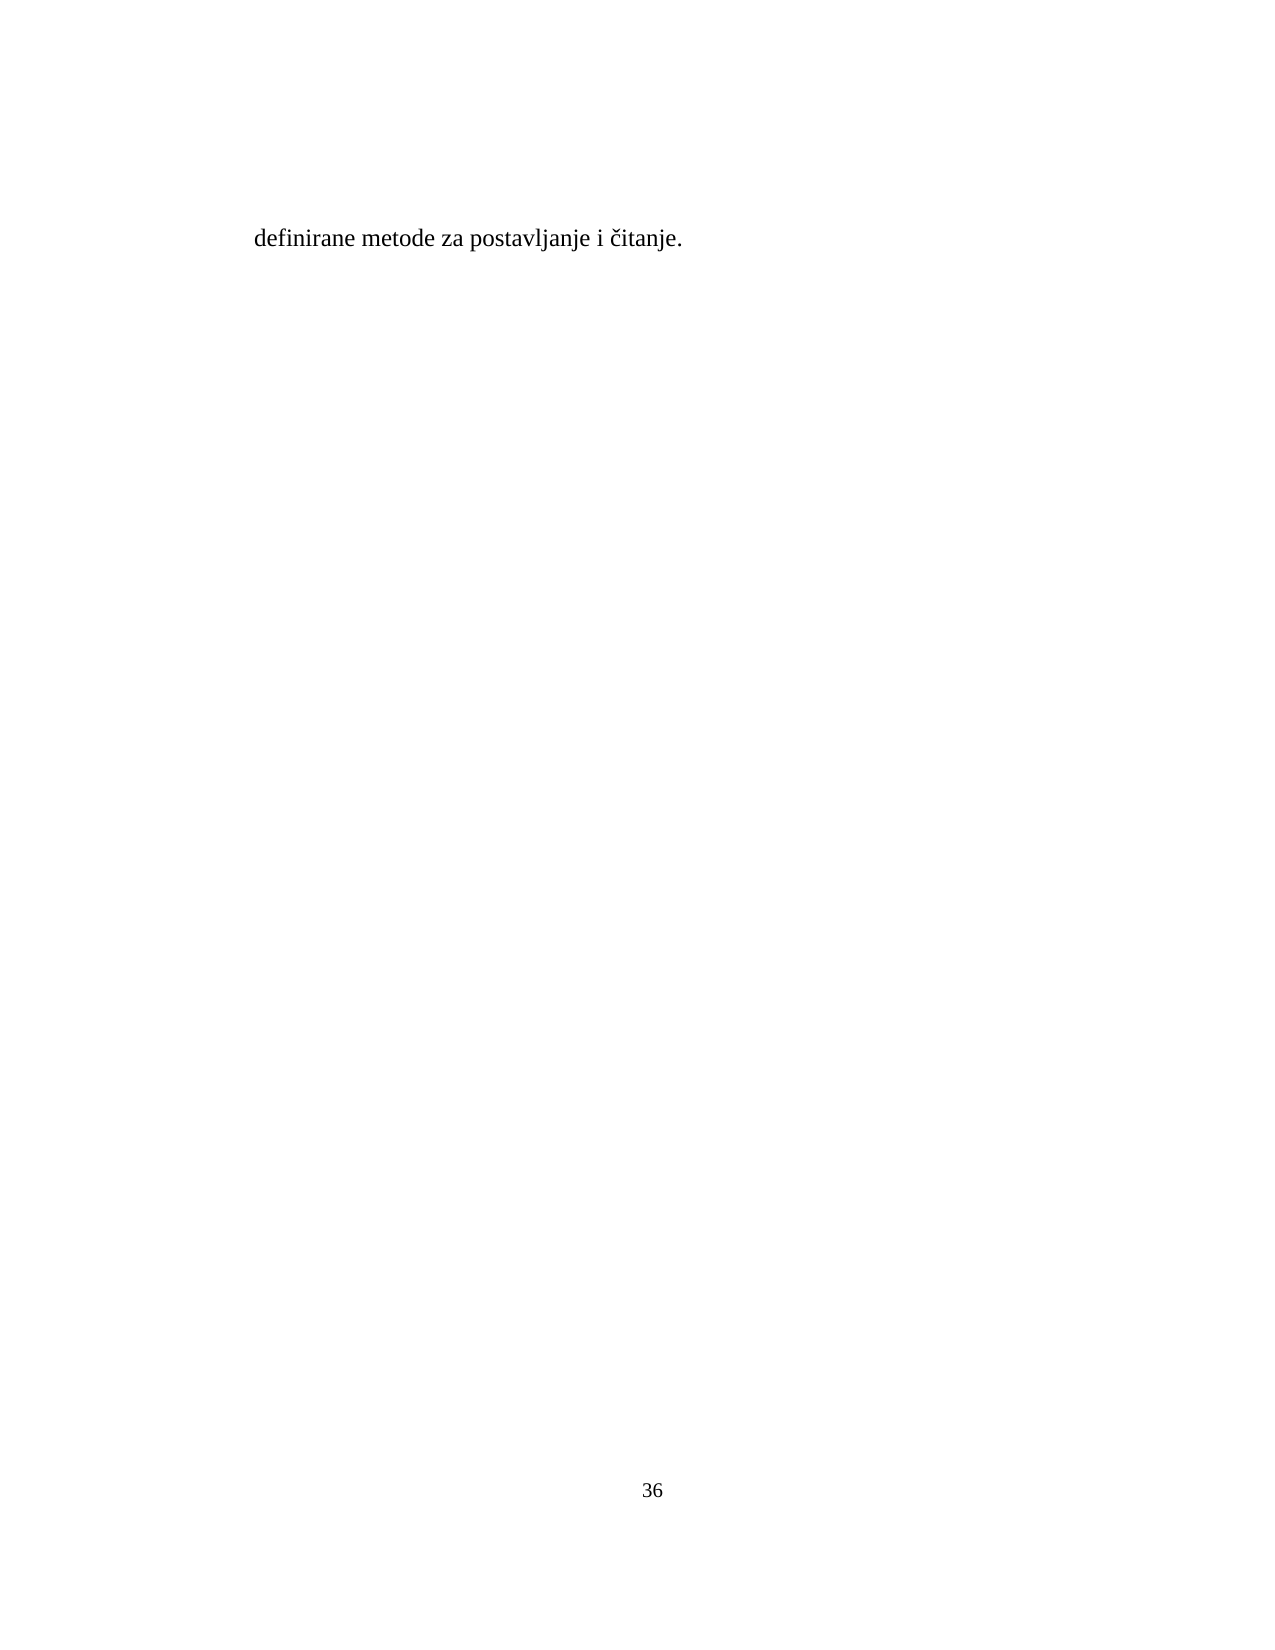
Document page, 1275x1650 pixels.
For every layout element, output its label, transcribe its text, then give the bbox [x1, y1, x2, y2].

text definirane metode za postavljanje i čitanje. [254, 223, 1127, 251]
